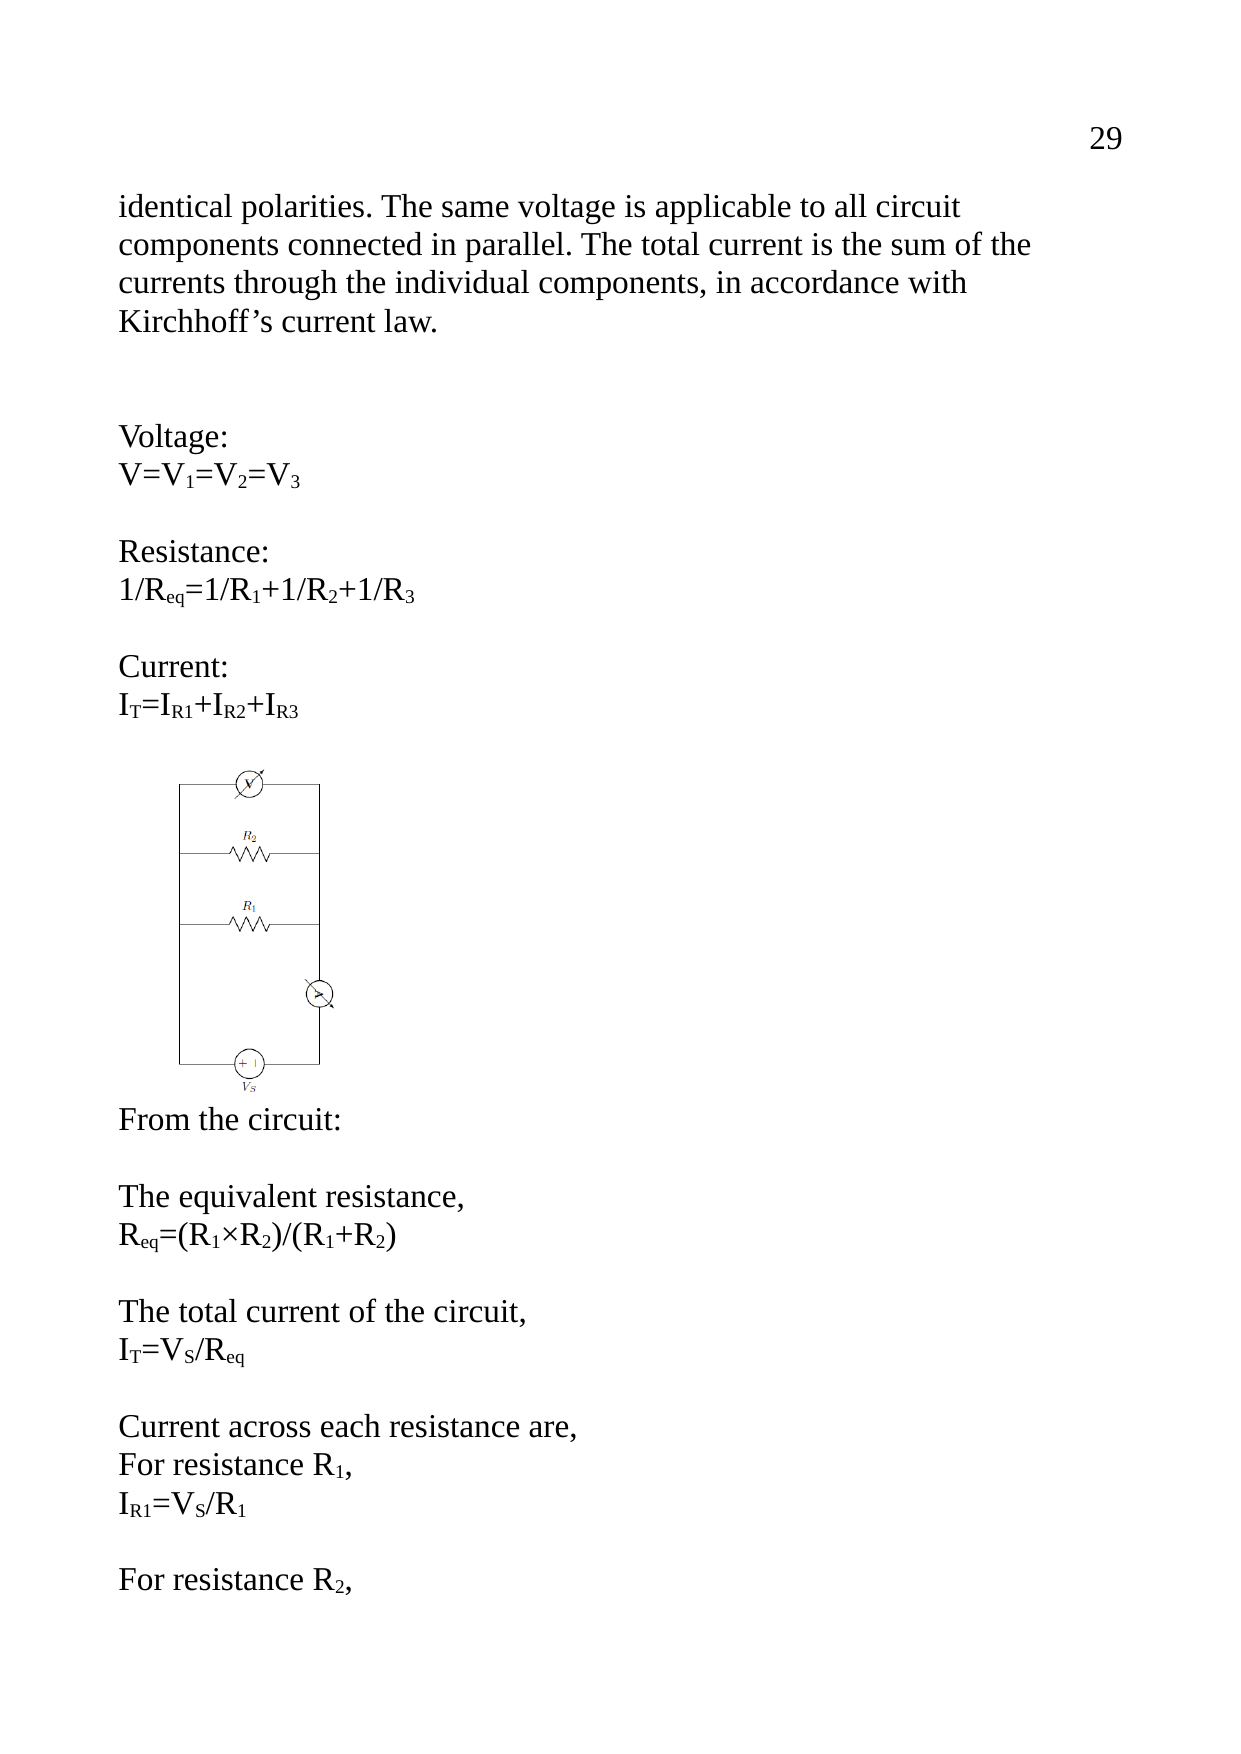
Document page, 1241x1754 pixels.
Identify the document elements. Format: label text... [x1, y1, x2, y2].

text IT=VS/Req [118, 1330, 1122, 1368]
text Current across each resistance are, [118, 1406, 1122, 1445]
text IR1=VS/R1 [118, 1483, 1122, 1521]
text For resistance R1, [118, 1445, 1122, 1483]
text 1/Req=1/R1+1/R2+1/R3 [118, 569, 1122, 608]
text The total current of the circuit, [118, 1291, 1122, 1330]
text From the circuit: [118, 1100, 1122, 1138]
text For resistance R2, [118, 1560, 1122, 1598]
text The equivalent resistance, [118, 1176, 1122, 1215]
text IT=IR1+IR2+IR3 [118, 684, 1122, 723]
text V=V1=V2=V3 [118, 454, 1122, 493]
text Req=(R1×R2)/(R1+R2) [118, 1215, 1122, 1253]
text Resistance: [118, 531, 1122, 569]
text Current: [118, 646, 1122, 684]
text Voltage: [118, 416, 1122, 454]
text identical polarities. The same voltage is applicable to all circuit components connected in parallel. The total current is the sum of the currents through the individual components, in accordance with Kirchhoff’s current law. [118, 186, 1122, 339]
picture [118, 761, 376, 1100]
